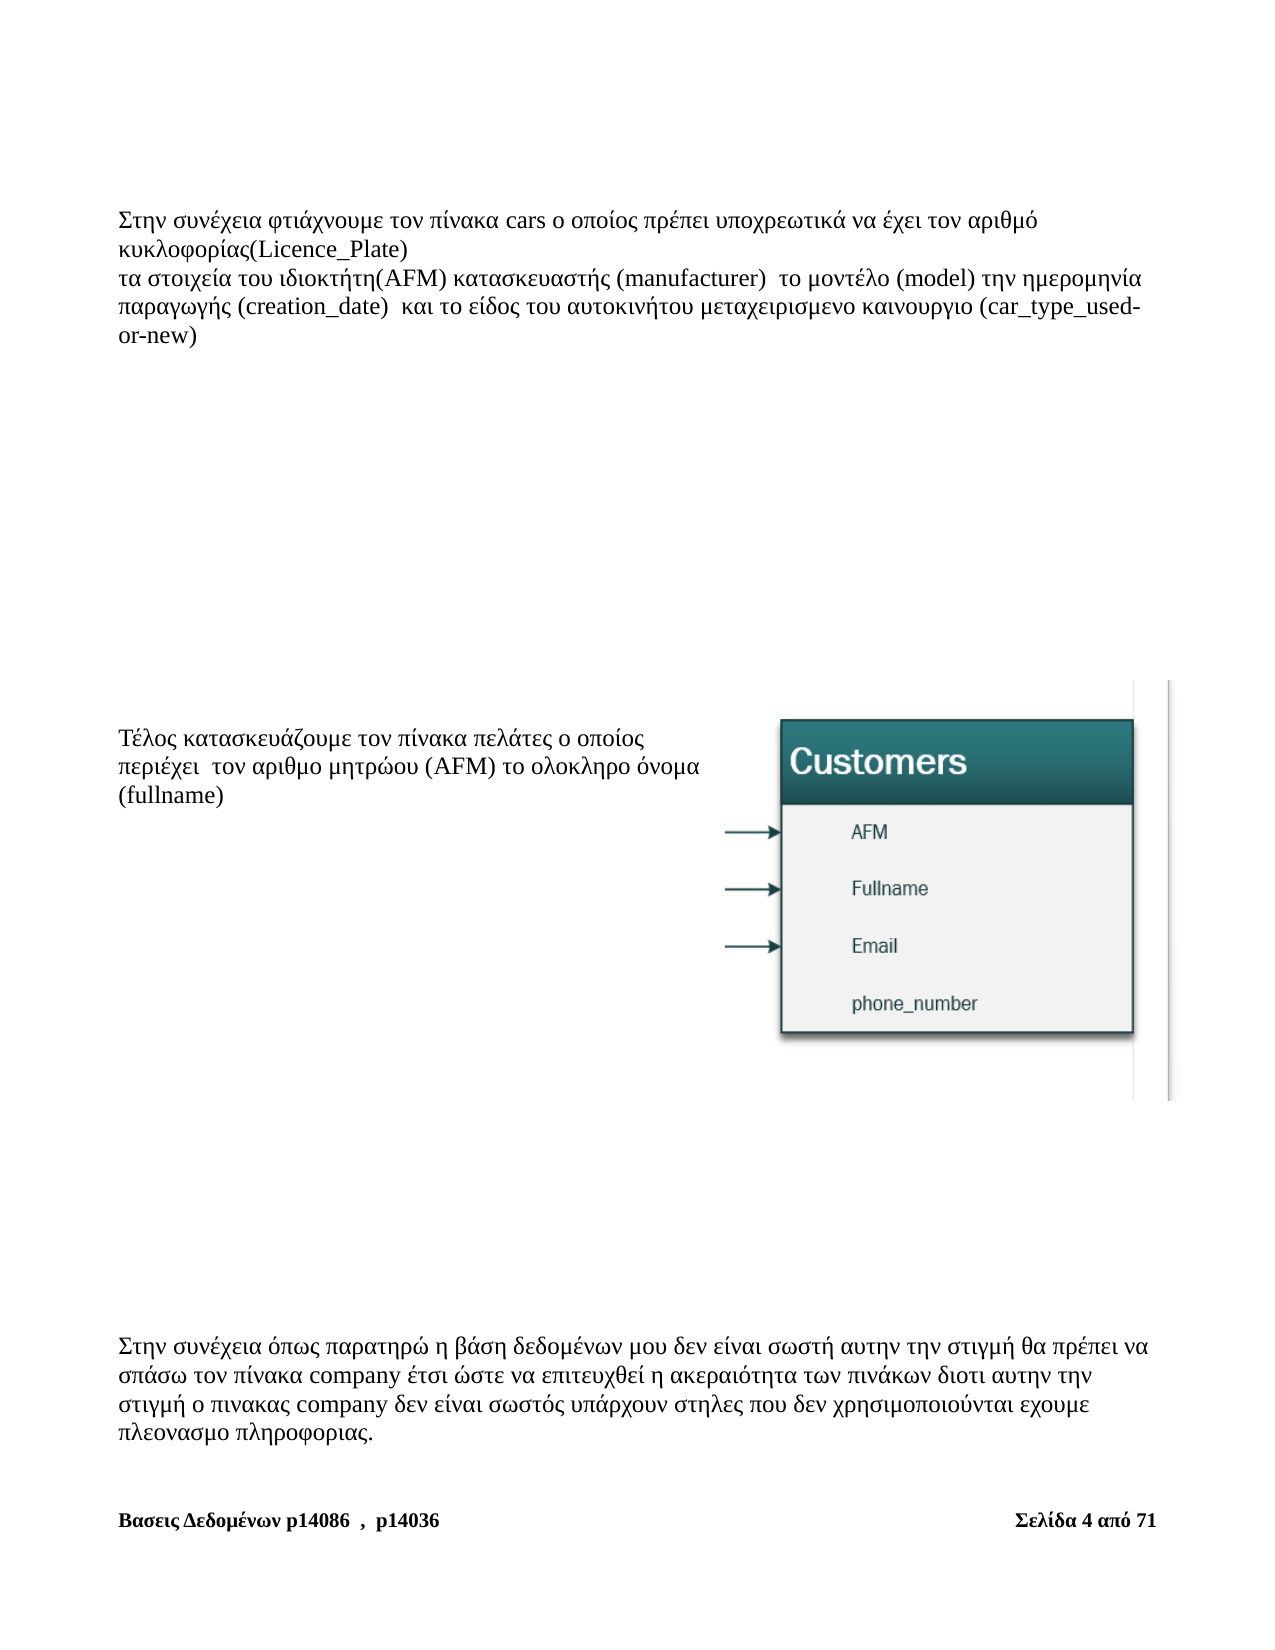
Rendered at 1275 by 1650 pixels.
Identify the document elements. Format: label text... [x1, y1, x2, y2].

text τα στοιχεία του ιδιοκτήτη(AFM) κατασκευαστής (manufacturer) το μοντέλο (model) την ημερομηνία παραγωγής (creation_date) και το είδος του αυτοκινήτου μεταχειρισμενο καινουργιο (car_type_used-or-new) [118, 263, 1157, 349]
text Τέλος κατασκευάζουμε τον πίνακα πελάτες ο οποίος περιέχει τον αριθμο μητρώου (AFM) το ολοκληρο όνομα (fullname) [118, 723, 724, 809]
text Στην συνέχεια φτιάχνουμε τον πίνακα cars o οποίος πρέπει υποχρεωτικά να έχει τον αριθμό κυκλοφορίας(Licence_Plate) [118, 205, 1157, 263]
text Στην συνέχεια όπως παρατηρώ η βάση δεδομένων μου δεν είναι σωστή αυτην την στιγμή θα πρέπει να σπάσω τον πίνακα company έτσι ώστε να επιτευχθεί η ακεραιότητα των πινάκων διοτι αυτην την στιγμή ο πινακας company δεν είναι σωστός υπάρχουν στηλες που δεν χρησιμοποιούνται εχουμε πλεονασμο πληροφοριας. [118, 1331, 1157, 1446]
picture [724, 680, 1182, 1101]
